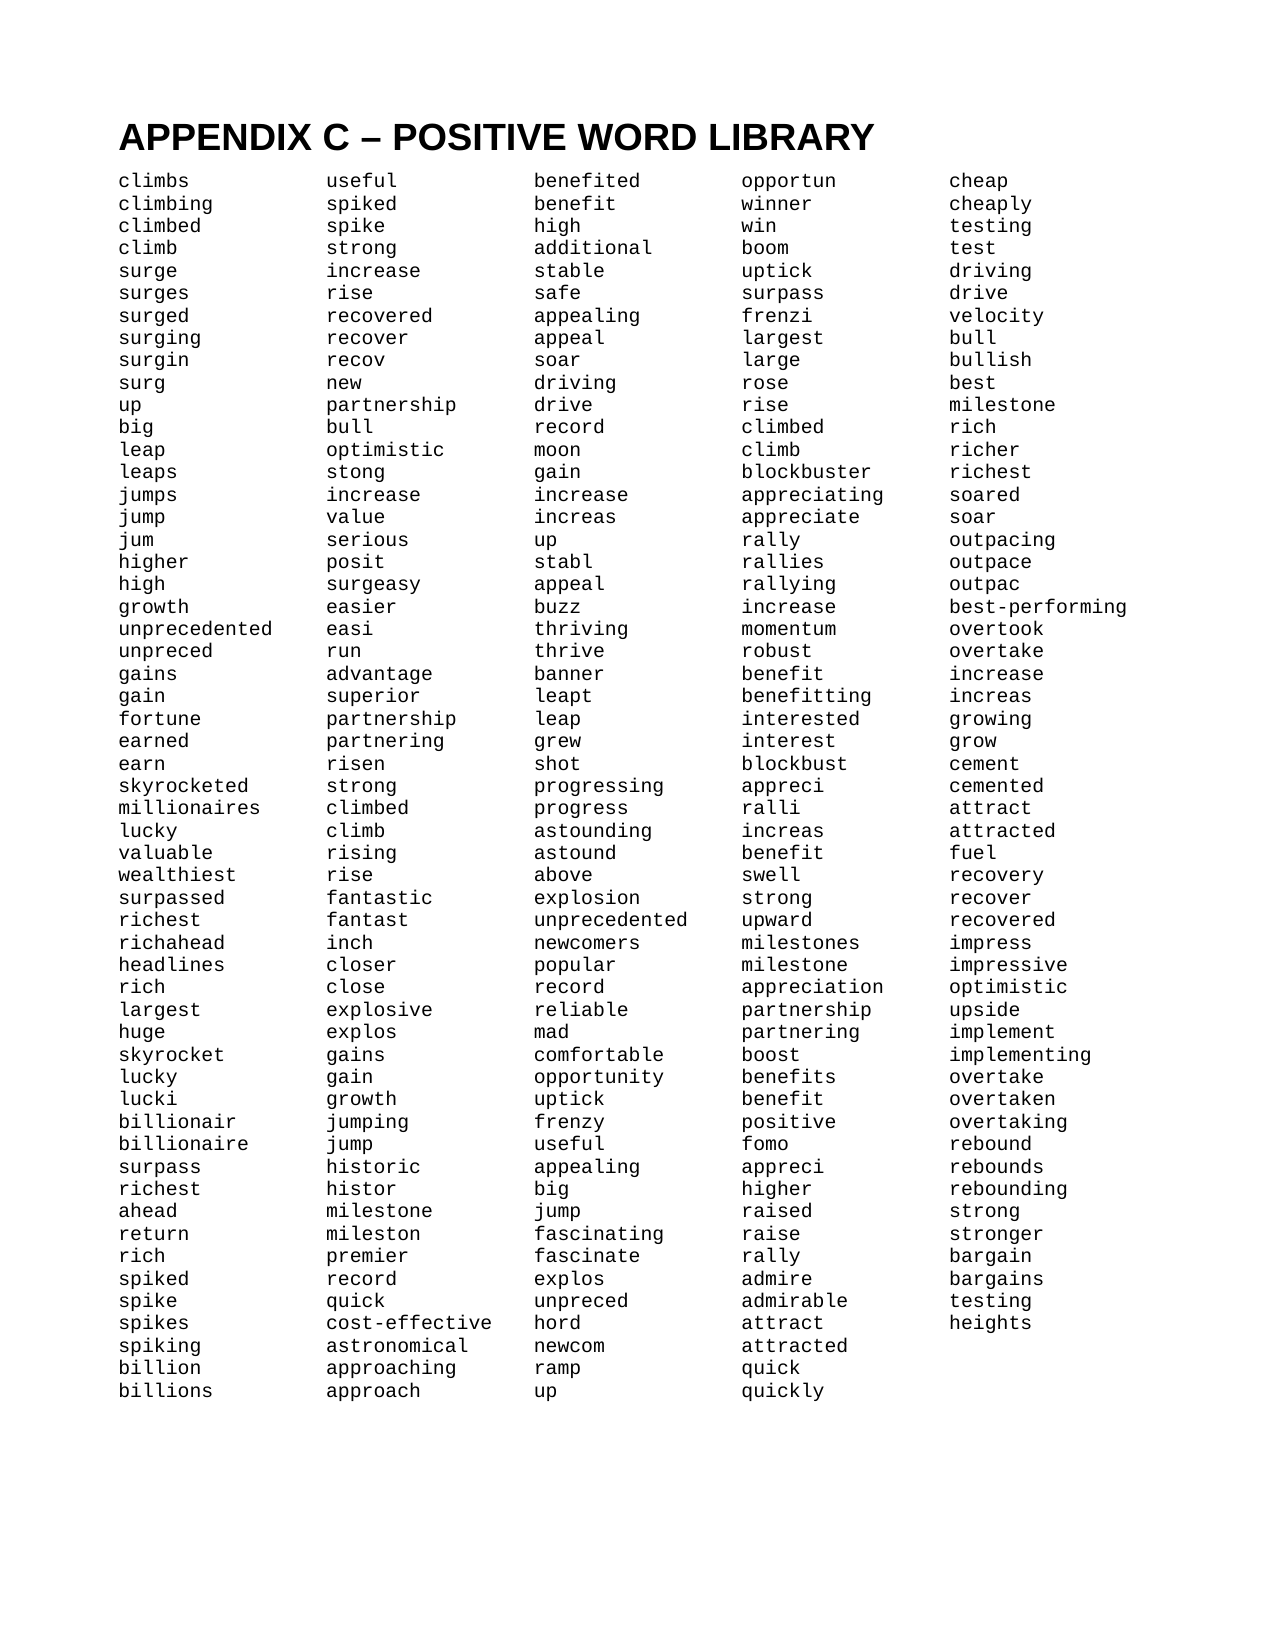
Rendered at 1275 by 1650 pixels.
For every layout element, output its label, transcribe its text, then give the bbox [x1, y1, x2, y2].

text overtaken [949, 1089, 1157, 1112]
text up [533, 529, 741, 552]
text bullish [949, 350, 1157, 373]
text driving [533, 373, 741, 395]
text higher [741, 1179, 949, 1201]
text surgeasy [326, 574, 533, 597]
text partnership [741, 1000, 949, 1022]
text best [949, 373, 1157, 395]
text climbed [118, 216, 326, 238]
text astound [533, 843, 741, 865]
text stronger [949, 1224, 1157, 1246]
text attracted [741, 1336, 949, 1358]
text recovered [949, 910, 1157, 933]
text ramp [533, 1358, 741, 1381]
text millionaires [118, 798, 326, 821]
text velocity [949, 306, 1157, 328]
text mileston [326, 1224, 533, 1246]
text milestone [741, 955, 949, 977]
text unpreced [118, 641, 326, 664]
text appreciate [741, 507, 949, 529]
text billionair [118, 1112, 326, 1134]
text ralli [741, 798, 949, 821]
text close [326, 977, 533, 1000]
text cement [949, 753, 1157, 776]
text attract [949, 798, 1157, 821]
text grew [533, 731, 741, 753]
text partnering [326, 731, 533, 753]
text outpacing [949, 529, 1157, 552]
text unprecedented [118, 619, 326, 641]
text momentum [741, 619, 949, 641]
text mad [533, 1022, 741, 1044]
text rebounding [949, 1179, 1157, 1201]
text milestone [326, 1201, 533, 1224]
text inch [326, 933, 533, 955]
text fantastic [326, 888, 533, 910]
text leaps [118, 462, 326, 485]
text moon [533, 440, 741, 462]
text partnering [741, 1022, 949, 1044]
text wealthiest [118, 865, 326, 888]
text rich [118, 977, 326, 1000]
text appeal [533, 328, 741, 350]
text progressing [533, 776, 741, 798]
text risen [326, 753, 533, 776]
text interested [741, 709, 949, 731]
text richest [118, 1179, 326, 1201]
text drive [949, 283, 1157, 306]
text attracted [949, 821, 1157, 843]
text overtook [949, 619, 1157, 641]
text surgin [118, 350, 326, 373]
text gains [118, 664, 326, 686]
text optimistic [949, 977, 1157, 1000]
text spike [118, 1291, 326, 1313]
text surpass [741, 283, 949, 306]
text histor [326, 1179, 533, 1201]
text fuel [949, 843, 1157, 865]
text recovered [326, 306, 533, 328]
text fascinating [533, 1224, 741, 1246]
text leap [533, 709, 741, 731]
text bull [949, 328, 1157, 350]
text upward [741, 910, 949, 933]
text appealing [533, 306, 741, 328]
text richest [118, 910, 326, 933]
text thriving [533, 619, 741, 641]
text useful [533, 1134, 741, 1157]
text partnership [326, 395, 533, 417]
text surged [118, 306, 326, 328]
text rich [118, 1246, 326, 1268]
text test [949, 238, 1157, 261]
text gains [326, 1044, 533, 1067]
text up [118, 395, 326, 417]
text largest [118, 1000, 326, 1022]
text high [118, 574, 326, 597]
text appeal [533, 574, 741, 597]
text gain [326, 1067, 533, 1089]
text upside [949, 1000, 1157, 1022]
text valuable [118, 843, 326, 865]
text serious [326, 529, 533, 552]
text bargain [949, 1246, 1157, 1268]
text overtaking [949, 1112, 1157, 1134]
text jump [118, 507, 326, 529]
text record [533, 417, 741, 440]
text optimistic [326, 440, 533, 462]
text fantast [326, 910, 533, 933]
text rally [741, 1246, 949, 1268]
text winner [741, 193, 949, 216]
text appreciation [741, 977, 949, 1000]
text richest [949, 462, 1157, 485]
text benefits [741, 1067, 949, 1089]
text surges [118, 283, 326, 306]
text implement [949, 1022, 1157, 1044]
text gain [118, 686, 326, 709]
text increase [326, 485, 533, 507]
text climbing [118, 193, 326, 216]
text bargains [949, 1268, 1157, 1291]
text appreci [741, 1157, 949, 1179]
text strong [326, 238, 533, 261]
text interest [741, 731, 949, 753]
text ahead [118, 1201, 326, 1224]
text large [741, 350, 949, 373]
text partnership [326, 709, 533, 731]
text climbs [118, 171, 326, 193]
text rise [326, 283, 533, 306]
text benefit [741, 1089, 949, 1112]
text rally [741, 529, 949, 552]
text cost-effective [326, 1313, 533, 1336]
text benefit [741, 664, 949, 686]
text appreci [741, 776, 949, 798]
text blockbuster [741, 462, 949, 485]
text benefit [533, 193, 741, 216]
text unpreced [533, 1291, 741, 1313]
text surpass [118, 1157, 326, 1179]
text higher [118, 552, 326, 574]
text admire [741, 1268, 949, 1291]
text newcomers [533, 933, 741, 955]
text advantage [326, 664, 533, 686]
text opportunity [533, 1067, 741, 1089]
text jum [118, 529, 326, 552]
text approach [326, 1381, 533, 1403]
text explos [326, 1022, 533, 1044]
text skyrocket [118, 1044, 326, 1067]
text growth [118, 597, 326, 619]
text above [533, 865, 741, 888]
text growing [949, 709, 1157, 731]
text huge [118, 1022, 326, 1044]
text earned [118, 731, 326, 753]
text admirable [741, 1291, 949, 1313]
text lucki [118, 1089, 326, 1112]
text frenzy [533, 1112, 741, 1134]
text spiked [326, 193, 533, 216]
text jumps [118, 485, 326, 507]
text premier [326, 1246, 533, 1268]
text surging [118, 328, 326, 350]
text leap [118, 440, 326, 462]
text driving [949, 261, 1157, 283]
text rich [949, 417, 1157, 440]
text testing [949, 216, 1157, 238]
text additional [533, 238, 741, 261]
text spikes [118, 1313, 326, 1336]
text spike [326, 216, 533, 238]
text shot [533, 753, 741, 776]
text thrive [533, 641, 741, 664]
text big [118, 417, 326, 440]
text climbed [741, 417, 949, 440]
text rallies [741, 552, 949, 574]
text positive [741, 1112, 949, 1134]
text outpac [949, 574, 1157, 597]
text surpassed [118, 888, 326, 910]
text milestone [949, 395, 1157, 417]
text banner [533, 664, 741, 686]
text overtake [949, 641, 1157, 664]
text strong [326, 776, 533, 798]
text fomo [741, 1134, 949, 1157]
text value [326, 507, 533, 529]
text strong [741, 888, 949, 910]
text lucky [118, 821, 326, 843]
text rose [741, 373, 949, 395]
text approaching [326, 1358, 533, 1381]
text implementing [949, 1044, 1157, 1067]
text quick [741, 1358, 949, 1381]
text quick [326, 1291, 533, 1313]
text gain [533, 462, 741, 485]
text headlines [118, 955, 326, 977]
text growth [326, 1089, 533, 1112]
text posit [326, 552, 533, 574]
text jump [533, 1201, 741, 1224]
text rising [326, 843, 533, 865]
text high [533, 216, 741, 238]
text reliable [533, 1000, 741, 1022]
text stabl [533, 552, 741, 574]
text robust [741, 641, 949, 664]
text recover [326, 328, 533, 350]
text billionaire [118, 1134, 326, 1157]
text benefited [533, 171, 741, 193]
text billion [118, 1358, 326, 1381]
text increas [949, 686, 1157, 709]
text milestones [741, 933, 949, 955]
text fascinate [533, 1246, 741, 1268]
text recover [949, 888, 1157, 910]
text uptick [741, 261, 949, 283]
text easier [326, 597, 533, 619]
text climbed [326, 798, 533, 821]
text stong [326, 462, 533, 485]
text hord [533, 1313, 741, 1336]
text explos [533, 1268, 741, 1291]
text newcom [533, 1336, 741, 1358]
text comfortable [533, 1044, 741, 1067]
text richer [949, 440, 1157, 462]
text frenzi [741, 306, 949, 328]
text rallying [741, 574, 949, 597]
text leapt [533, 686, 741, 709]
text appealing [533, 1157, 741, 1179]
subtitle APPENDIX C – POSITIVE WORD LIBRARY [118, 115, 1157, 159]
text spiked [118, 1268, 326, 1291]
text fortune [118, 709, 326, 731]
text skyrocketed [118, 776, 326, 798]
text raised [741, 1201, 949, 1224]
text return [118, 1224, 326, 1246]
text cemented [949, 776, 1157, 798]
text strong [949, 1201, 1157, 1224]
text run [326, 641, 533, 664]
text easi [326, 619, 533, 641]
text heights [949, 1313, 1157, 1336]
text climb [118, 238, 326, 261]
text historic [326, 1157, 533, 1179]
text earn [118, 753, 326, 776]
text cheap [949, 171, 1157, 193]
text soared [949, 485, 1157, 507]
text surg [118, 373, 326, 395]
text safe [533, 283, 741, 306]
text uptick [533, 1089, 741, 1112]
text increas [533, 507, 741, 529]
text impress [949, 933, 1157, 955]
text increase [326, 261, 533, 283]
text benefitting [741, 686, 949, 709]
text new [326, 373, 533, 395]
text impressive [949, 955, 1157, 977]
text rebound [949, 1134, 1157, 1157]
text useful [326, 171, 533, 193]
text benefit [741, 843, 949, 865]
text opportun [741, 171, 949, 193]
text buzz [533, 597, 741, 619]
text swell [741, 865, 949, 888]
text up [533, 1381, 741, 1403]
text boost [741, 1044, 949, 1067]
text record [533, 977, 741, 1000]
text quickly [741, 1381, 949, 1403]
text testing [949, 1291, 1157, 1313]
text record [326, 1268, 533, 1291]
text big [533, 1179, 741, 1201]
text drive [533, 395, 741, 417]
text overtake [949, 1067, 1157, 1089]
text increase [741, 597, 949, 619]
text spiking [118, 1336, 326, 1358]
text cheaply [949, 193, 1157, 216]
text increase [949, 664, 1157, 686]
text soar [949, 507, 1157, 529]
text increase [533, 485, 741, 507]
text attract [741, 1313, 949, 1336]
text best-performing [949, 597, 1157, 619]
text rebounds [949, 1157, 1157, 1179]
text increas [741, 821, 949, 843]
text climb [741, 440, 949, 462]
text win [741, 216, 949, 238]
text surge [118, 261, 326, 283]
text rise [326, 865, 533, 888]
text rise [741, 395, 949, 417]
text explosion [533, 888, 741, 910]
text jumping [326, 1112, 533, 1134]
text recovery [949, 865, 1157, 888]
text bull [326, 417, 533, 440]
text grow [949, 731, 1157, 753]
text superior [326, 686, 533, 709]
text soar [533, 350, 741, 373]
text recov [326, 350, 533, 373]
text stable [533, 261, 741, 283]
text progress [533, 798, 741, 821]
text closer [326, 955, 533, 977]
text popular [533, 955, 741, 977]
text outpace [949, 552, 1157, 574]
text lucky [118, 1067, 326, 1089]
text richahead [118, 933, 326, 955]
text jump [326, 1134, 533, 1157]
text climb [326, 821, 533, 843]
text largest [741, 328, 949, 350]
text raise [741, 1224, 949, 1246]
text blockbust [741, 753, 949, 776]
text unprecedented [533, 910, 741, 933]
text explosive [326, 1000, 533, 1022]
text astounding [533, 821, 741, 843]
text appreciating [741, 485, 949, 507]
text astronomical [326, 1336, 533, 1358]
text boom [741, 238, 949, 261]
text billions [118, 1381, 326, 1403]
